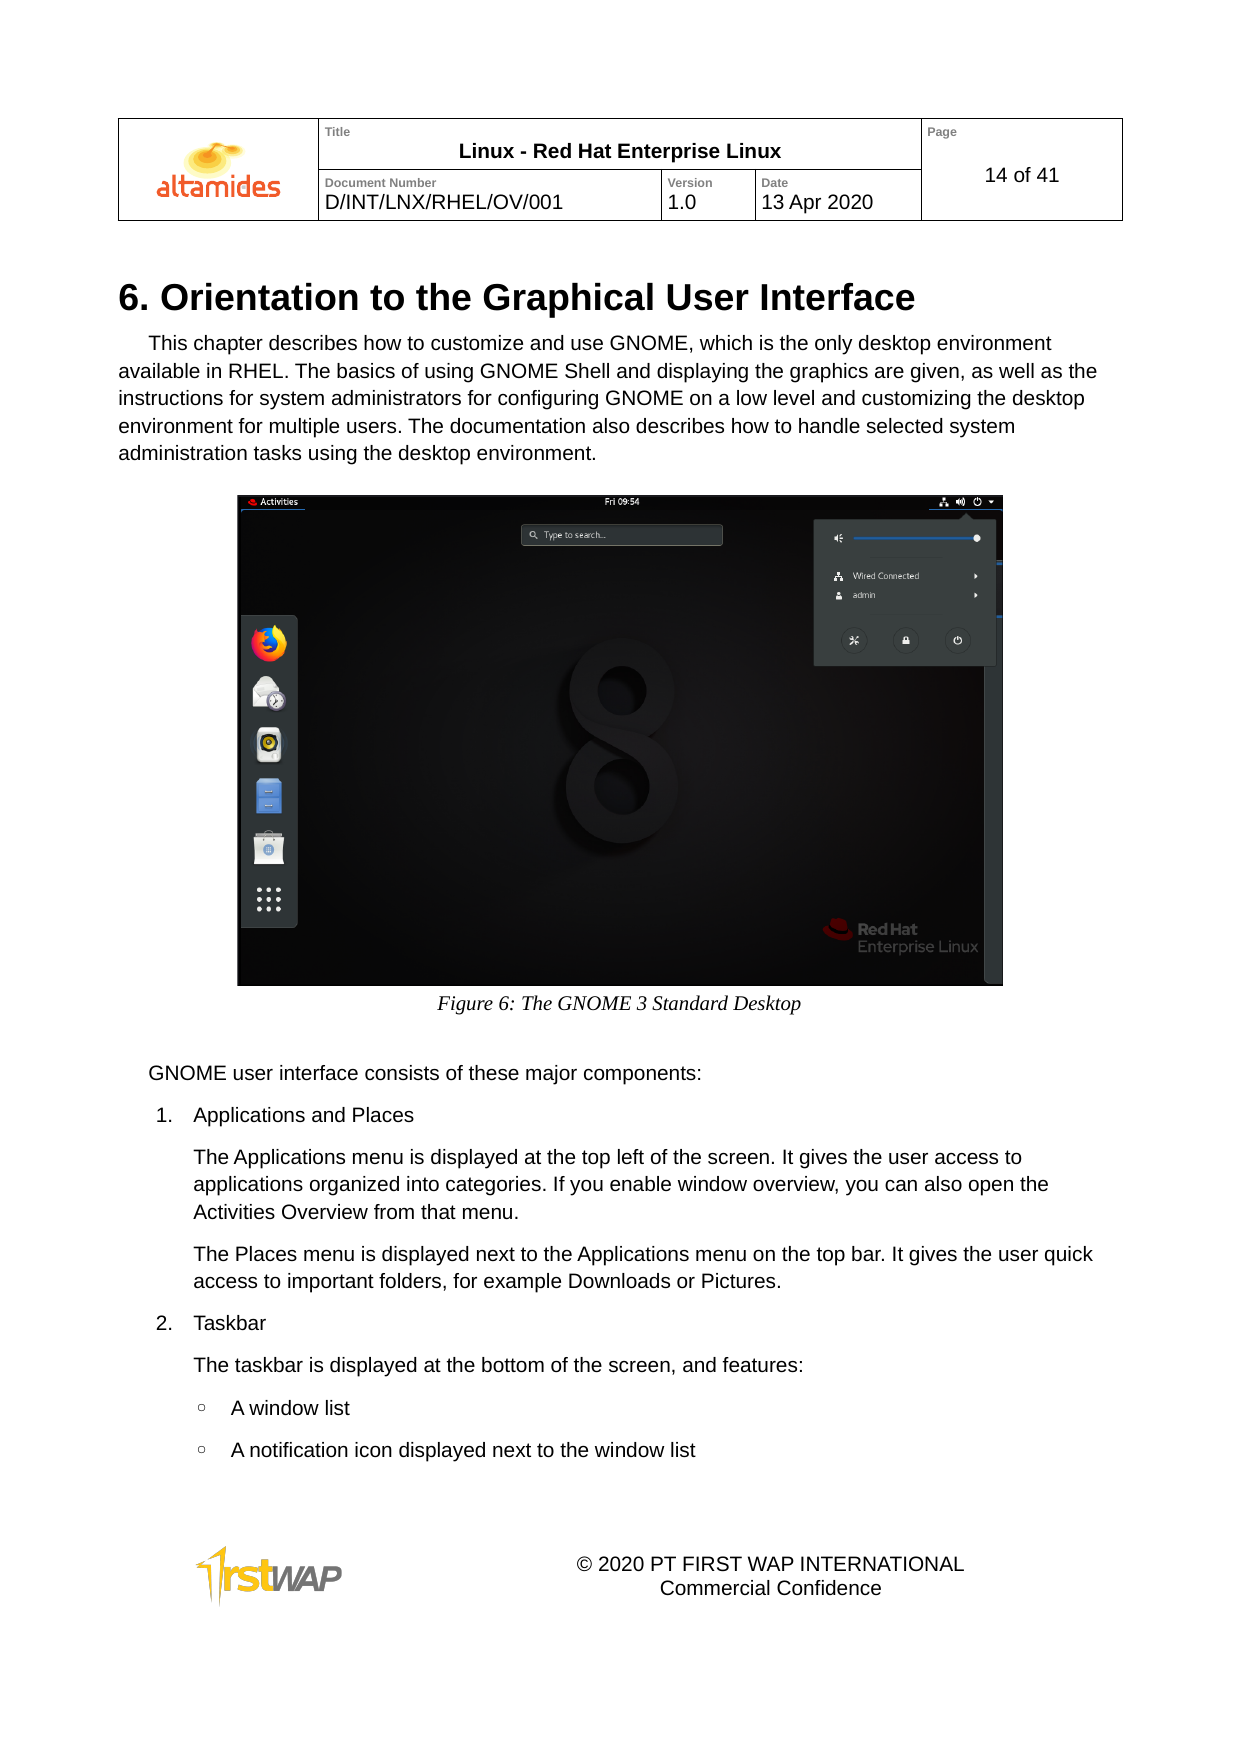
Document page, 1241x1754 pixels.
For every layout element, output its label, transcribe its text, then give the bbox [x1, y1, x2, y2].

list Taskbar [156, 1311, 1122, 1335]
list A window list [193, 1395, 1122, 1419]
picture [237, 495, 1003, 986]
picture [195, 1546, 342, 1607]
list The Applications menu is displayed at the top left of the screen. It gives the user access to applications organized into categories. If you enable window overview, you can also open the Activities Overview from that menu. [156, 1144, 1122, 1223]
subtitle Orientation to the Graphical User Interface [118, 275, 1122, 318]
text This chapter describes how to customize and use GNOME, which is the only desktop environment available in RHEL. The basics of using GNOME Shell and displaying the graphics are given, as well as the instructions for system administrators for configuring GNOME on a low level and customizing the desktop environment for multiple users. The documentation also describes how to handle selected system administration tasks using the desktop environment. [118, 331, 1122, 465]
text GNOME user interface consists of these major components: [118, 1060, 1122, 1084]
list The Places menu is displayed next to the Applications menu on the top bar. It gives the user quick access to important folders, for example Downloads or Pictures. [156, 1242, 1122, 1293]
list A notification icon displayed next to the window list [193, 1438, 1122, 1462]
text Figure 6: The GNOME 3 Standard Desktop [237, 986, 1003, 1014]
list Applications and Places [156, 1102, 1122, 1126]
list The taskbar is displayed at the bottom of the screen, and features: [156, 1353, 1122, 1377]
